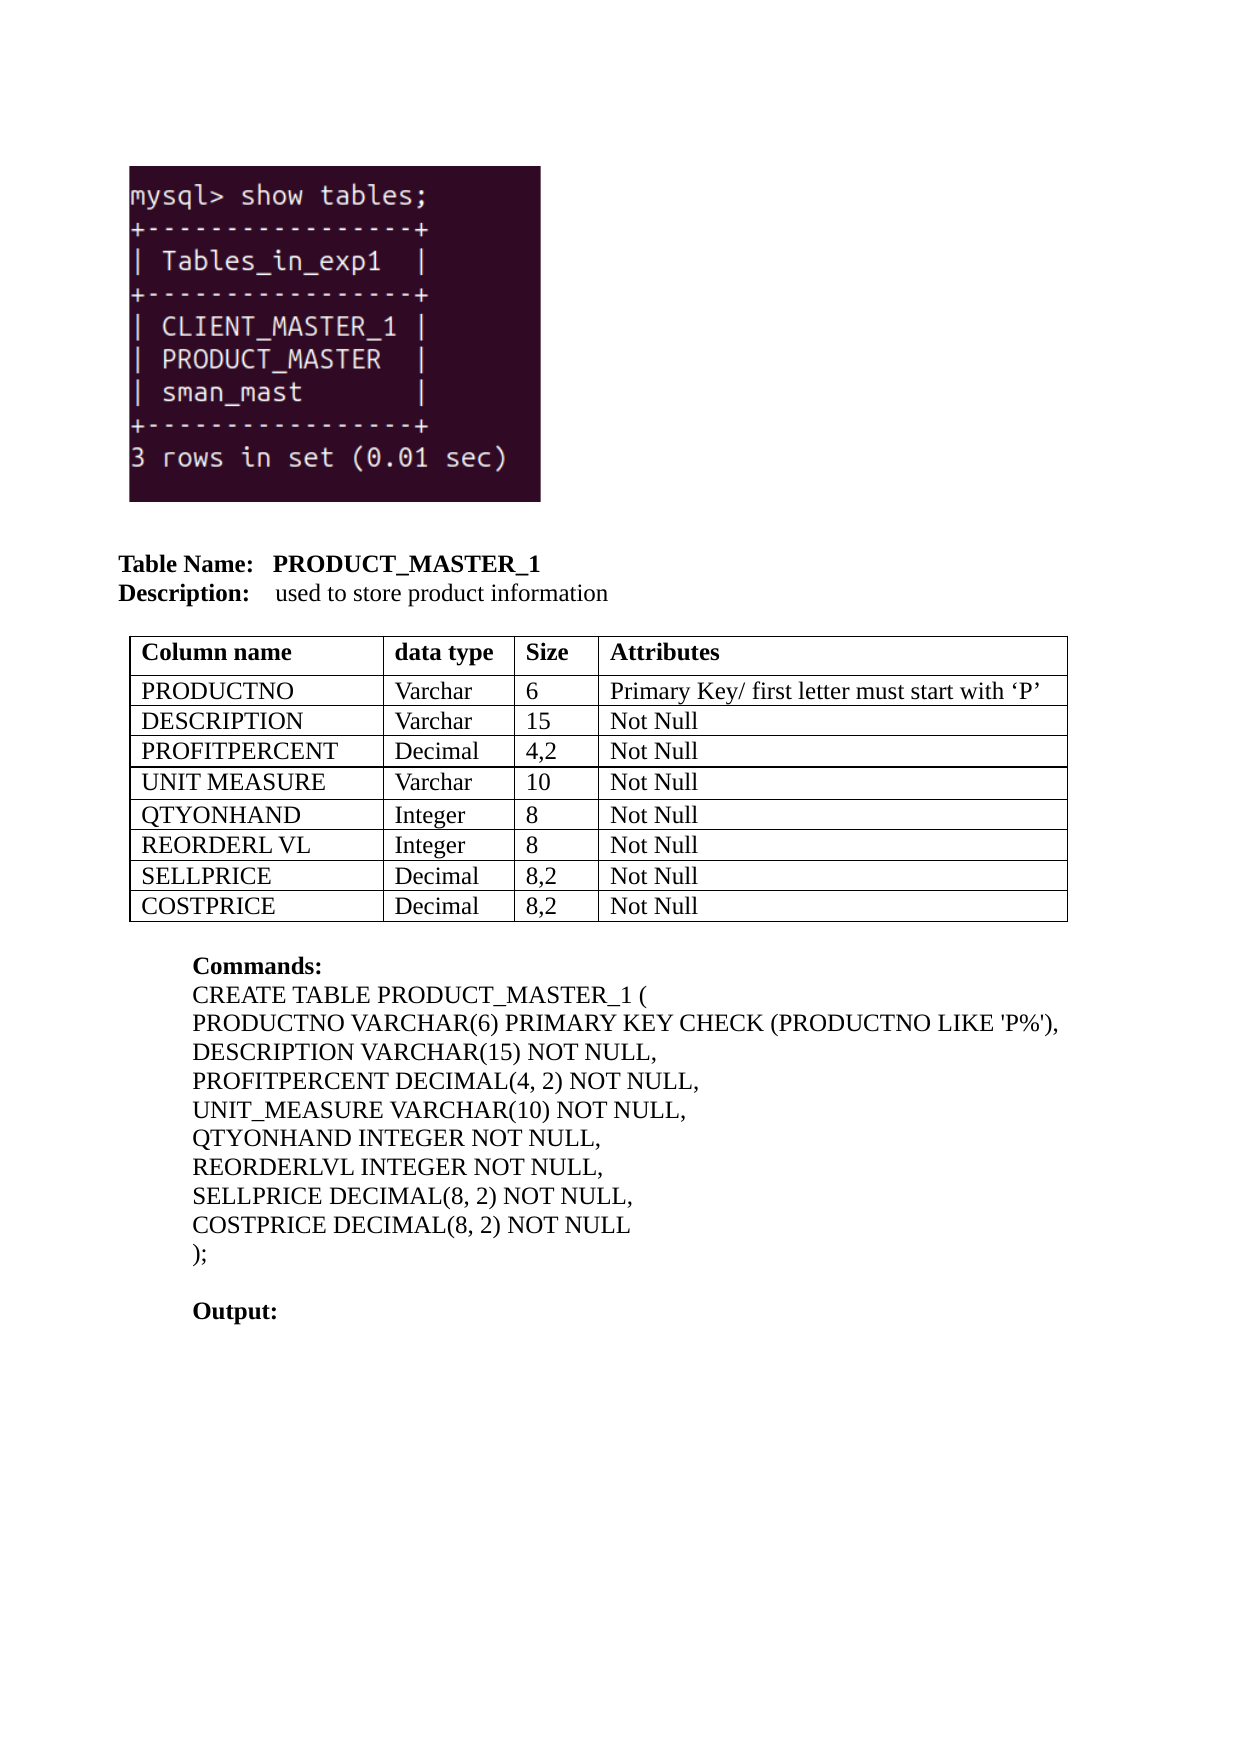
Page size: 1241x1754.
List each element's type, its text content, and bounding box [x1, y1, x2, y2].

table_cell 8 [515, 830, 598, 860]
text PROFITPERCENT DECIMAL(4, 2) NOT NULL, [118, 1066, 1122, 1095]
text UNIT_MEASURE VARCHAR(10) NOT NULL, [118, 1095, 1122, 1123]
table_header Column name [131, 637, 383, 675]
picture [129, 166, 541, 502]
table_cell Not Null [599, 891, 1067, 921]
table_cell Integer [384, 800, 514, 829]
table_cell Varchar [384, 706, 514, 735]
table_header Size [515, 637, 598, 675]
table_cell PRODUCTNO [131, 676, 383, 705]
table_cell 4,2 [515, 736, 598, 766]
table_cell SELLPRICE [131, 861, 383, 890]
text Table Name: PRODUCT_MASTER_1 Description: used to store product information [118, 549, 1122, 607]
table_cell DESCRIPTION [131, 706, 383, 735]
text QTYONHAND INTEGER NOT NULL, [118, 1123, 1122, 1152]
text COSTPRICE DECIMAL(8, 2) NOT NULL [118, 1210, 1122, 1238]
table_cell Primary Key/ first letter must start with ‘P’ [599, 676, 1067, 705]
table_cell Not Null [599, 861, 1067, 890]
table_cell COSTPRICE [131, 891, 383, 921]
table_cell 15 [515, 706, 598, 735]
table_cell UNIT MEASURE [131, 768, 383, 799]
table_cell Varchar [384, 768, 514, 799]
table_cell REORDERL VL [131, 830, 383, 860]
table_cell QTYONHAND [131, 800, 383, 829]
text CREATE TABLE PRODUCT_MASTER_1 ( [118, 980, 1122, 1008]
table_cell 10 [515, 768, 598, 799]
text Commands: [118, 951, 1122, 980]
table_cell Decimal [384, 736, 514, 766]
text REORDERLVL INTEGER NOT NULL, [118, 1152, 1122, 1181]
table_cell 6 [515, 676, 598, 705]
table_cell 8,2 [515, 891, 598, 921]
table_header Attributes [599, 637, 1067, 675]
table_header data type [384, 637, 514, 675]
text SELLPRICE DECIMAL(8, 2) NOT NULL, [118, 1181, 1122, 1210]
table_cell Not Null [599, 830, 1067, 860]
text PRODUCTNO VARCHAR(6) PRIMARY KEY CHECK (PRODUCTNO LIKE 'P%'), [118, 1008, 1122, 1037]
table_cell Not Null [599, 800, 1067, 829]
table_cell 8,2 [515, 861, 598, 890]
text Output: [118, 1296, 1122, 1325]
table_cell Decimal [384, 891, 514, 921]
table_cell Integer [384, 830, 514, 860]
text DESCRIPTION VARCHAR(15) NOT NULL, [118, 1037, 1122, 1066]
table_cell 8 [515, 800, 598, 829]
table_cell PROFITPERCENT [131, 736, 383, 766]
table_cell Not Null [599, 736, 1067, 766]
table_cell Decimal [384, 861, 514, 890]
table_cell Not Null [599, 706, 1067, 735]
table_cell Not Null [599, 768, 1067, 799]
text ); [118, 1238, 1122, 1267]
table_cell Varchar [384, 676, 514, 705]
